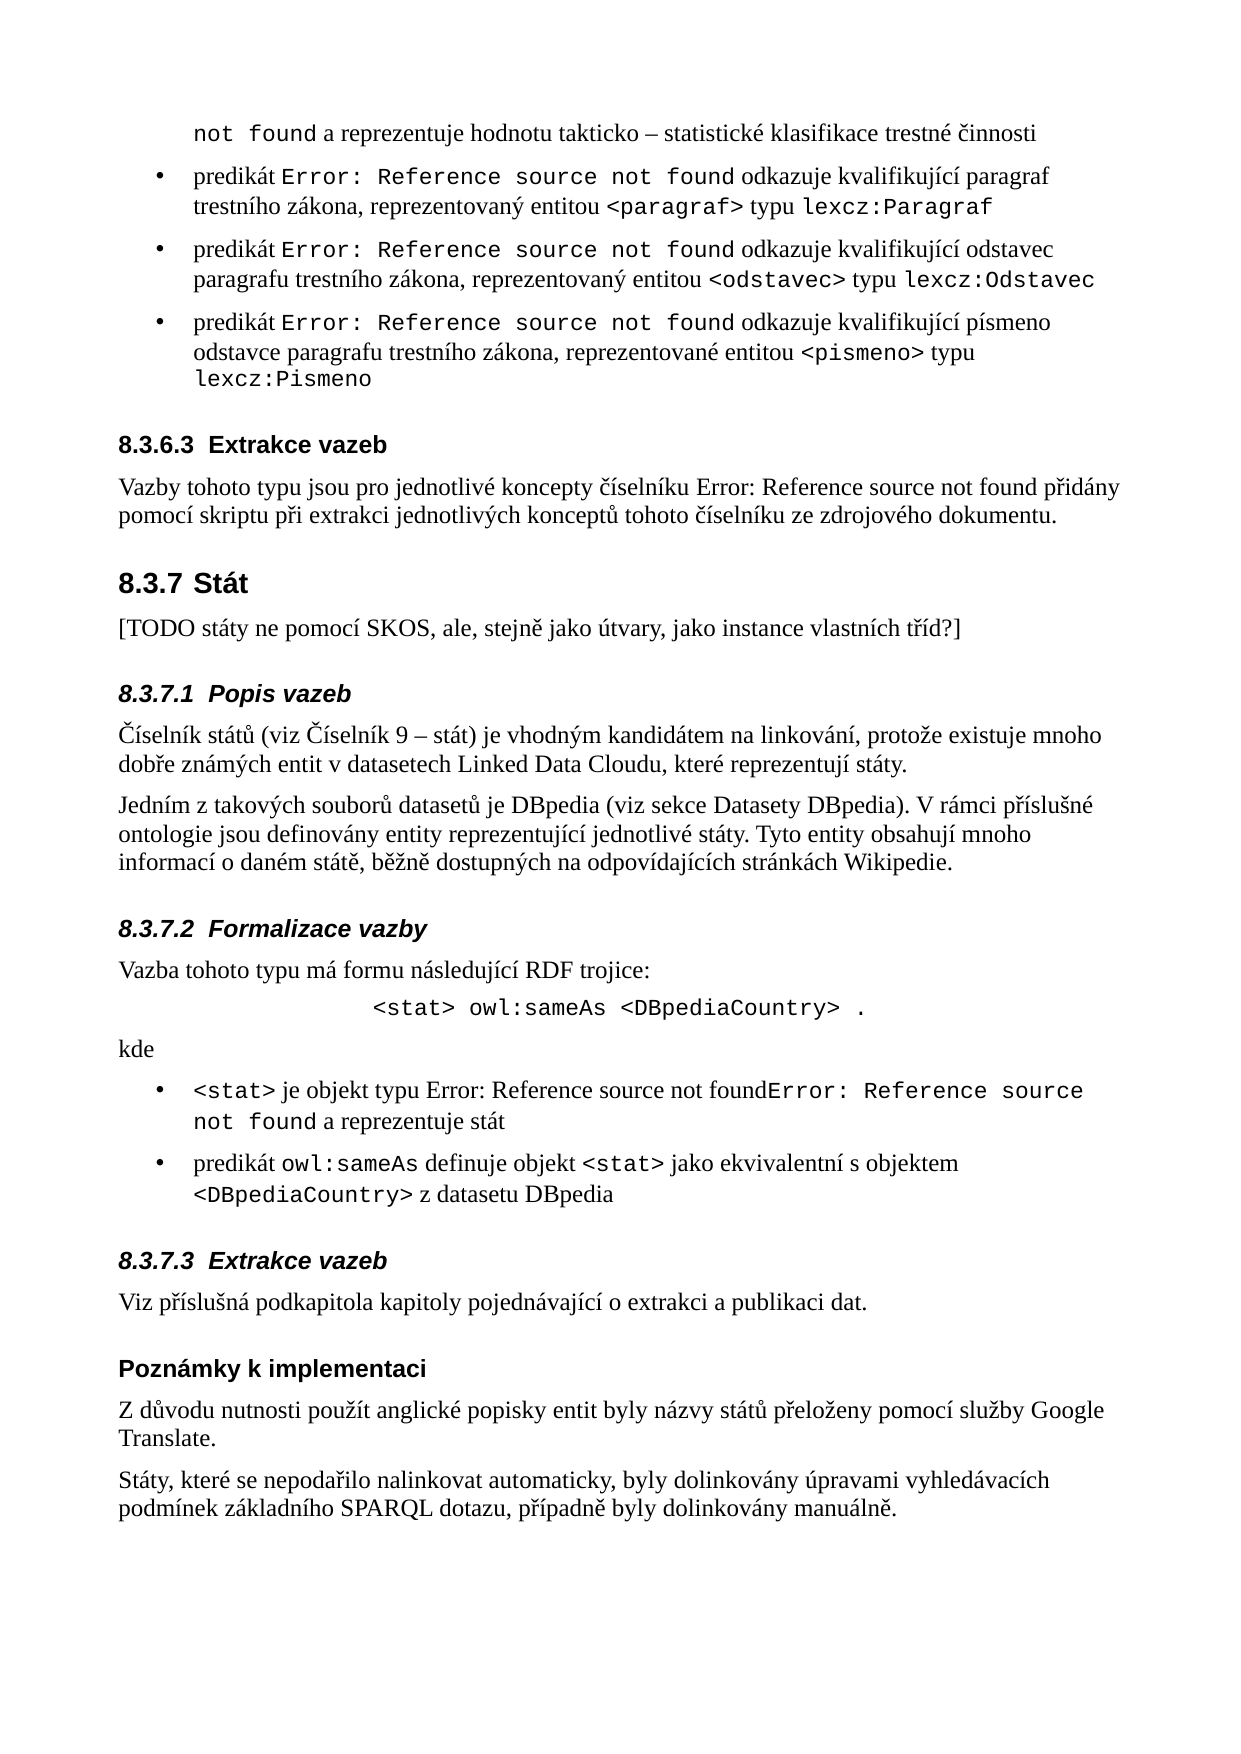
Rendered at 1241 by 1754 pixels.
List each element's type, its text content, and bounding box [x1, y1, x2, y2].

text Jedním z takových souborů datasetů je DBpedia (viz sekce Datasety DBpedia). V rámci příslušné ontologie jsou definovány entity reprezentující jednotlivé státy. Tyto entity obsahují mnoho informací o daném státě, běžně dostupných na odpovídajících stránkách Wikipedie. [118, 790, 1122, 876]
text Viz příslušná podkapitola kapitoly pojednávající o extrakci a publikaci dat. [118, 1287, 1122, 1316]
text Číselník států (viz Číselník 9 – stát) je vhodným kandidátem na linkování, protože existuje mnoho dobře známých entit v datasetech Linked Data Cloudu, které reprezentují státy. [118, 720, 1122, 777]
list predikát Chyba: zdroj odkazu nenalezen odkazuje kvalifikující paragraf trestního zákona, reprezentovaný entitou <paragraf> typu lexcz:Paragraf [156, 161, 1122, 221]
list <stat> je objekt typu Chyba: zdroj odkazu nenalezenChyba: zdroj odkazu nenalezen a reprezentuje stát [156, 1076, 1122, 1136]
text Státy, které se nepodařilo nalinkovat automaticky, byly dolinkovány úpravami vyhledávacích podmínek základního SPARQL dotazu, případně byly dolinkovány manuálně. [118, 1465, 1122, 1522]
text Z důvodu nutnosti použít anglické popisky entit byly názvy států přeloženy pomocí služby Google Translate. [118, 1395, 1122, 1452]
text [TODO státy ne pomocí SKOS, ale, stejně jako útvary, jako instance vlastních tříd?] [118, 613, 1122, 641]
text <stat> owl:sameAs <DBpediaCountry> . [118, 996, 1122, 1022]
subtitle Poznámky k implementaci [118, 1354, 1122, 1382]
list <tsk> je objekt typu Chyba: zdroj odkazu nenalezenChyba: zdroj odkazu nenalezen a reprezentuje hodnotu takticko – statistické klasifikace trestné činnosti [156, 118, 1122, 148]
subtitle Extrakce vazeb [118, 1246, 1122, 1275]
subtitle Formalizace vazby [118, 914, 1122, 942]
text kde [118, 1034, 1122, 1063]
text Vazby tohoto typu jsou pro jednotlivé koncepty číselníku Chyba: zdroj odkazu nenalezen přidány pomocí skriptu při extrakci jednotlivých konceptů tohoto číselníku ze zdrojového dokumentu. [118, 472, 1122, 529]
text Vazba tohoto typu má formu následující RDF trojice: [118, 955, 1122, 983]
subtitle Extrakce vazeb [118, 431, 1122, 459]
subtitle Stát [118, 567, 1122, 600]
list predikát Chyba: zdroj odkazu nenalezen odkazuje kvalifikující písmeno odstavce paragrafu trestního zákona, reprezentované entitou <pismeno> typu lexcz:Pismeno [156, 307, 1122, 393]
list predikát owl:sameAs definuje objekt <stat> jako ekvivalentní s objektem <DBpediaCountry> z datasetu DBpedia [156, 1148, 1122, 1209]
subtitle Popis vazeb [118, 679, 1122, 707]
list predikát Chyba: zdroj odkazu nenalezen odkazuje kvalifikující odstavec paragrafu trestního zákona, reprezentovaný entitou <odstavec> typu lexcz:Odstavec [156, 234, 1122, 294]
